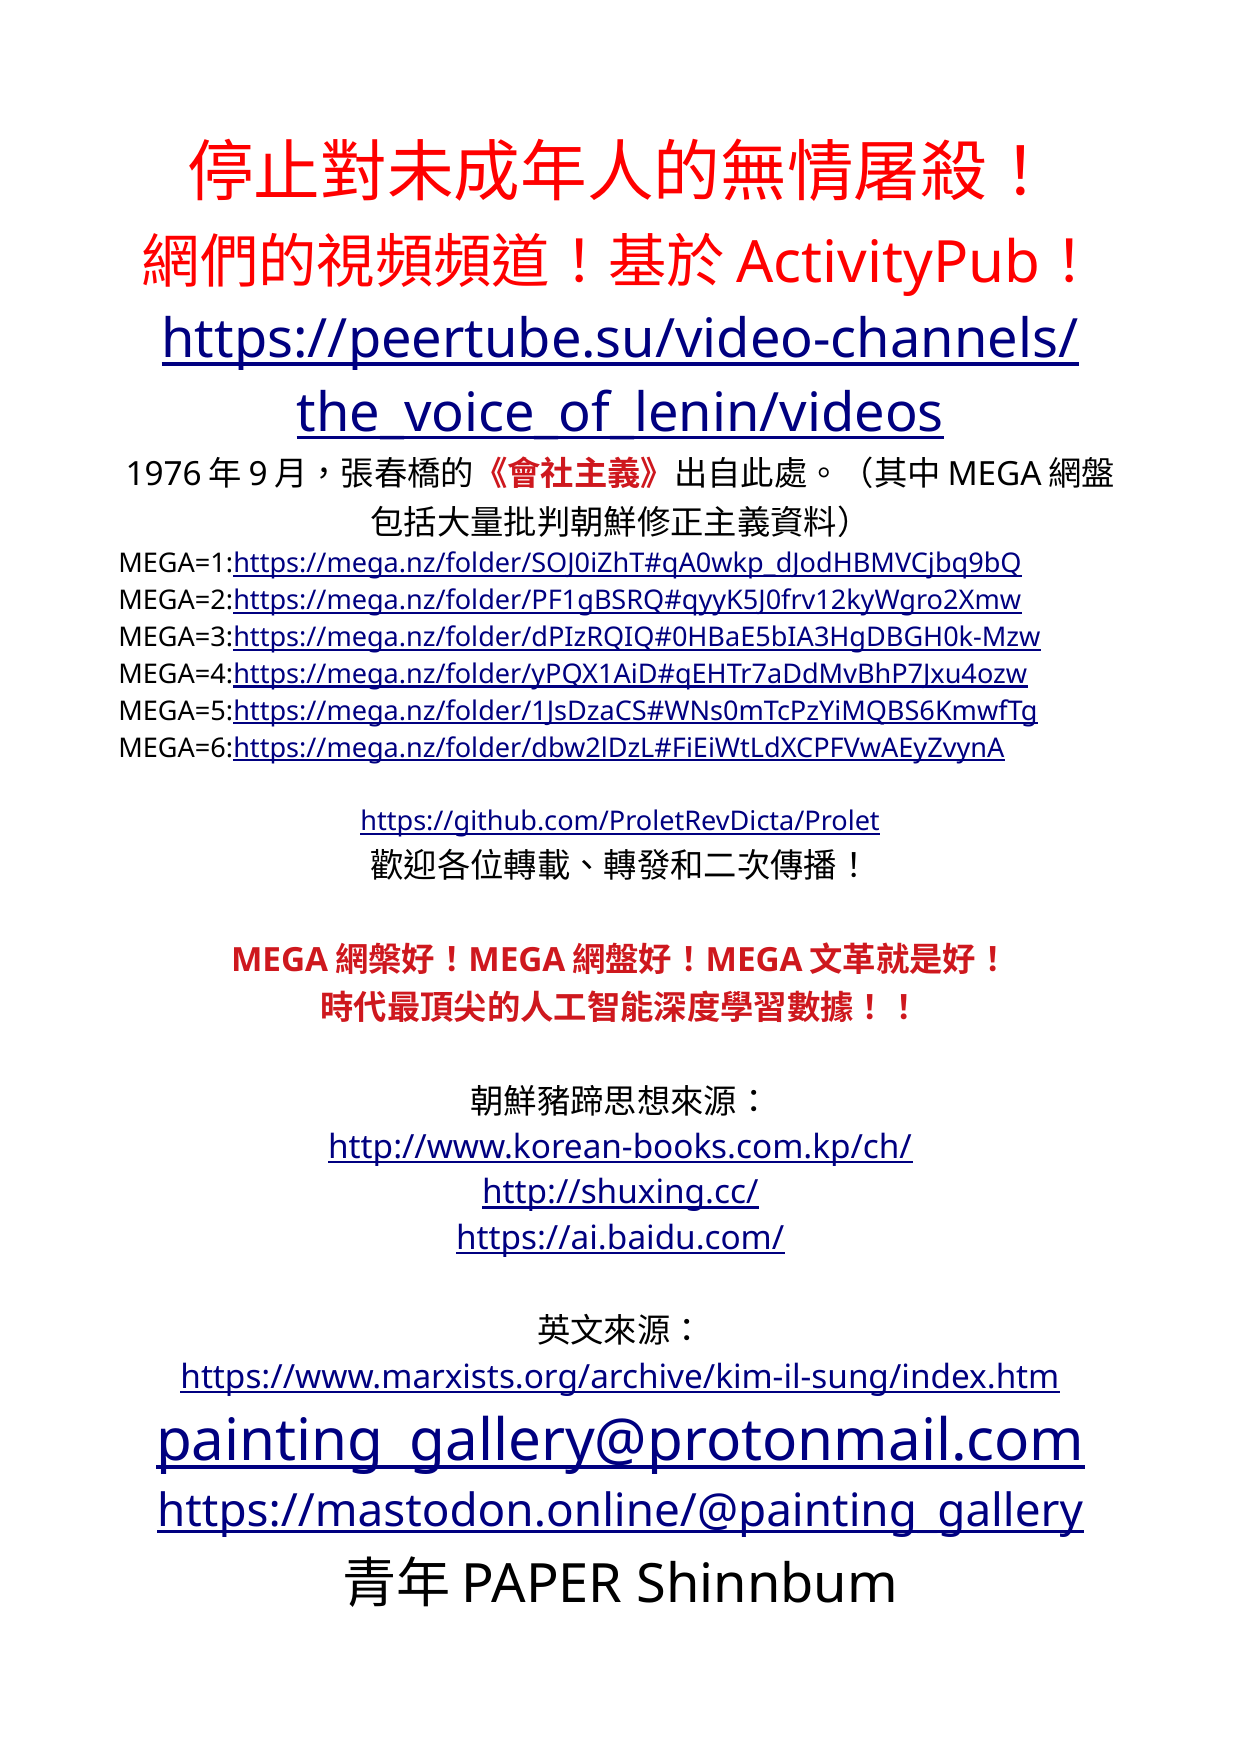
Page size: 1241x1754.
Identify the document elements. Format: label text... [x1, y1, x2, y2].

text https://github.com/ProletRevDicta/Prolet [118, 802, 1122, 839]
text MEGA=6:https://mega.nz/folder/dbw2lDzL#FiEiWtLdXCPFVwAEyZvynA [118, 728, 1122, 765]
text MEGA=2:https://mega.nz/folder/PF1gBSRQ#qyyK5J0frv12kyWgro2Xmw [118, 581, 1122, 617]
text painting_gallery@protonmail.com [118, 1398, 1122, 1477]
text 網們的視頻頻道！基於ActivityPub！ [118, 215, 1122, 299]
text 青年PAPER Shinnbum [118, 1540, 1122, 1618]
text 時代最頂尖的人工智能深度學習數據！！ [118, 981, 1122, 1029]
text MEGA=5:https://mega.nz/folder/1JsDzaCS#WNs0mTcPzYiMQBS6KmwfTg [118, 691, 1122, 728]
text MEGA=3:https://mega.nz/folder/dPIzRQIQ#0HBaE5bIA3HgDBGH0k-Mzw [118, 617, 1122, 654]
text https://peertube.su/video-channels/the_voice_of_lenin/videos [118, 299, 1122, 447]
text MEGA=1:https://mega.nz/folder/SOJ0iZhT#qA0wkp_dJodHBMVCjbq9bQ [118, 544, 1122, 581]
text 歡迎各位轉載、轉發和二次傳播！ [118, 839, 1122, 887]
text 英文來源： https://www.marxists.org/archive/kim-il-sung/index.htm [118, 1304, 1122, 1398]
text 1976年9月，張春橋的《會社主義》出自此處。（其中MEGA網盤包括大量批判朝鮮修正主義資料） [118, 447, 1122, 544]
text https://mastodon.online/@painting_gallery [118, 1477, 1122, 1540]
text MEGA網槃好！MEGA網盤好！MEGA文革就是好！ [118, 932, 1122, 981]
text http://shuxing.cc/ [118, 1168, 1122, 1213]
text https://ai.baidu.com/ [118, 1213, 1122, 1259]
text http://www.korean-books.com.kp/ch/ [118, 1123, 1122, 1168]
text MEGA=4:https://mega.nz/folder/yPQX1AiD#qEHTr7aDdMvBhP7Jxu4ozw [118, 654, 1122, 691]
text 朝鮮豬蹄思想來源： [118, 1074, 1122, 1123]
text 停止對未成年人的無情屠殺！ [118, 118, 1122, 215]
